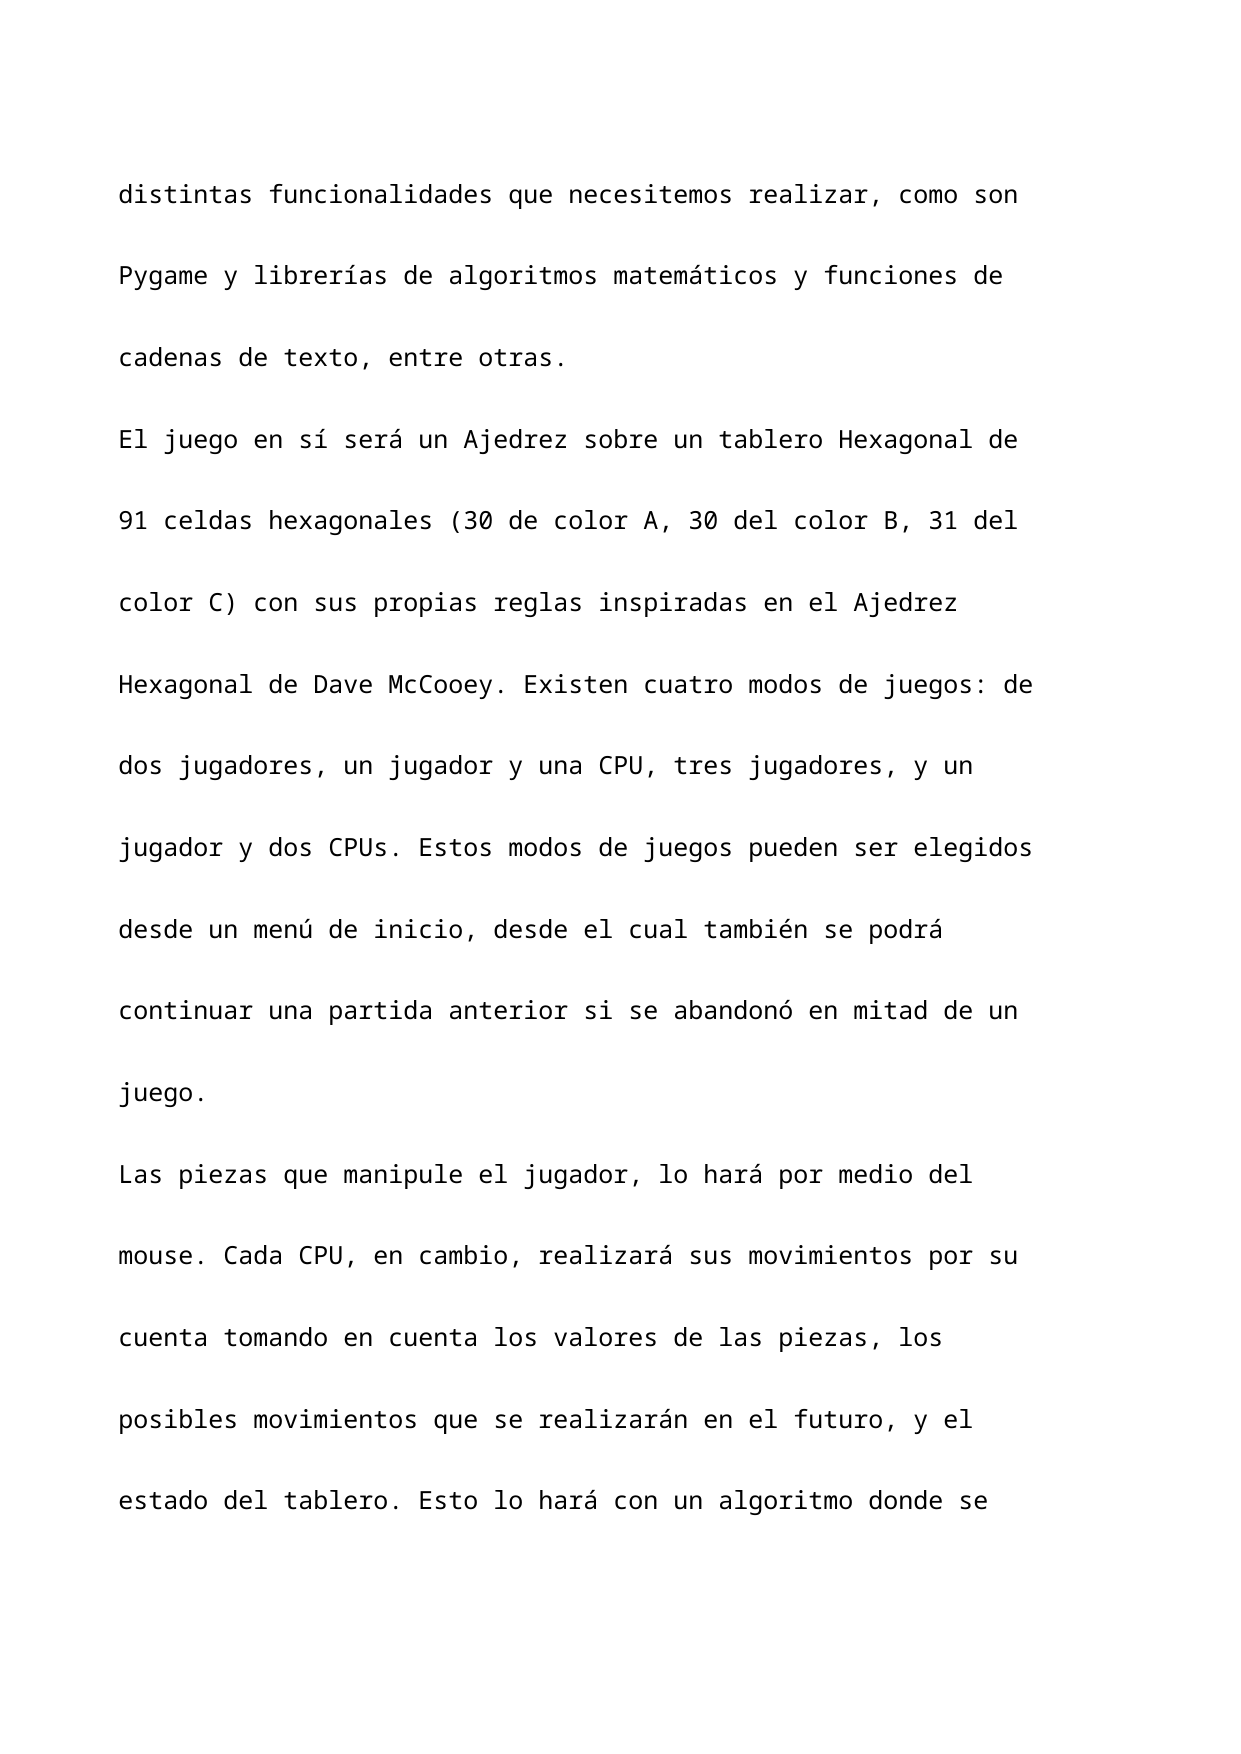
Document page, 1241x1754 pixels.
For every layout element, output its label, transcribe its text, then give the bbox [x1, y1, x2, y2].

text Las piezas que manipule el jugador, lo hará por medio del mouse. Cada CPU, en cambio, realizará sus movimientos por su cuenta tomando en cuenta los valores de las piezas, los posibles movimientos que se realizarán en el futuro, y el estado del tablero. Esto lo hará con un algoritmo donde se [118, 1156, 1038, 1517]
text El juego en sí será un Ajedrez sobre un tablero Hexagonal de 91 celdas hexagonales (30 de color A, 30 del color B, 31 del color C) con sus propias reglas inspiradas en el Ajedrez Hexagonal de Dave McCooey. Existen cuatro modos de juegos: de dos jugadores, un jugador y una CPU, tres jugadores, y un jugador y dos CPUs. Estos modos de juegos pueden ser elegidos desde un menú de inicio, desde el cual también se podrá continuar una partida anterior si se abandonó en mitad de un juego. [118, 421, 1038, 1109]
text distintas funcionalidades que necesitemos realizar, como son Pygame y librerías de algoritmos matemáticos y funciones de cadenas de texto, entre otras. [118, 176, 1038, 374]
